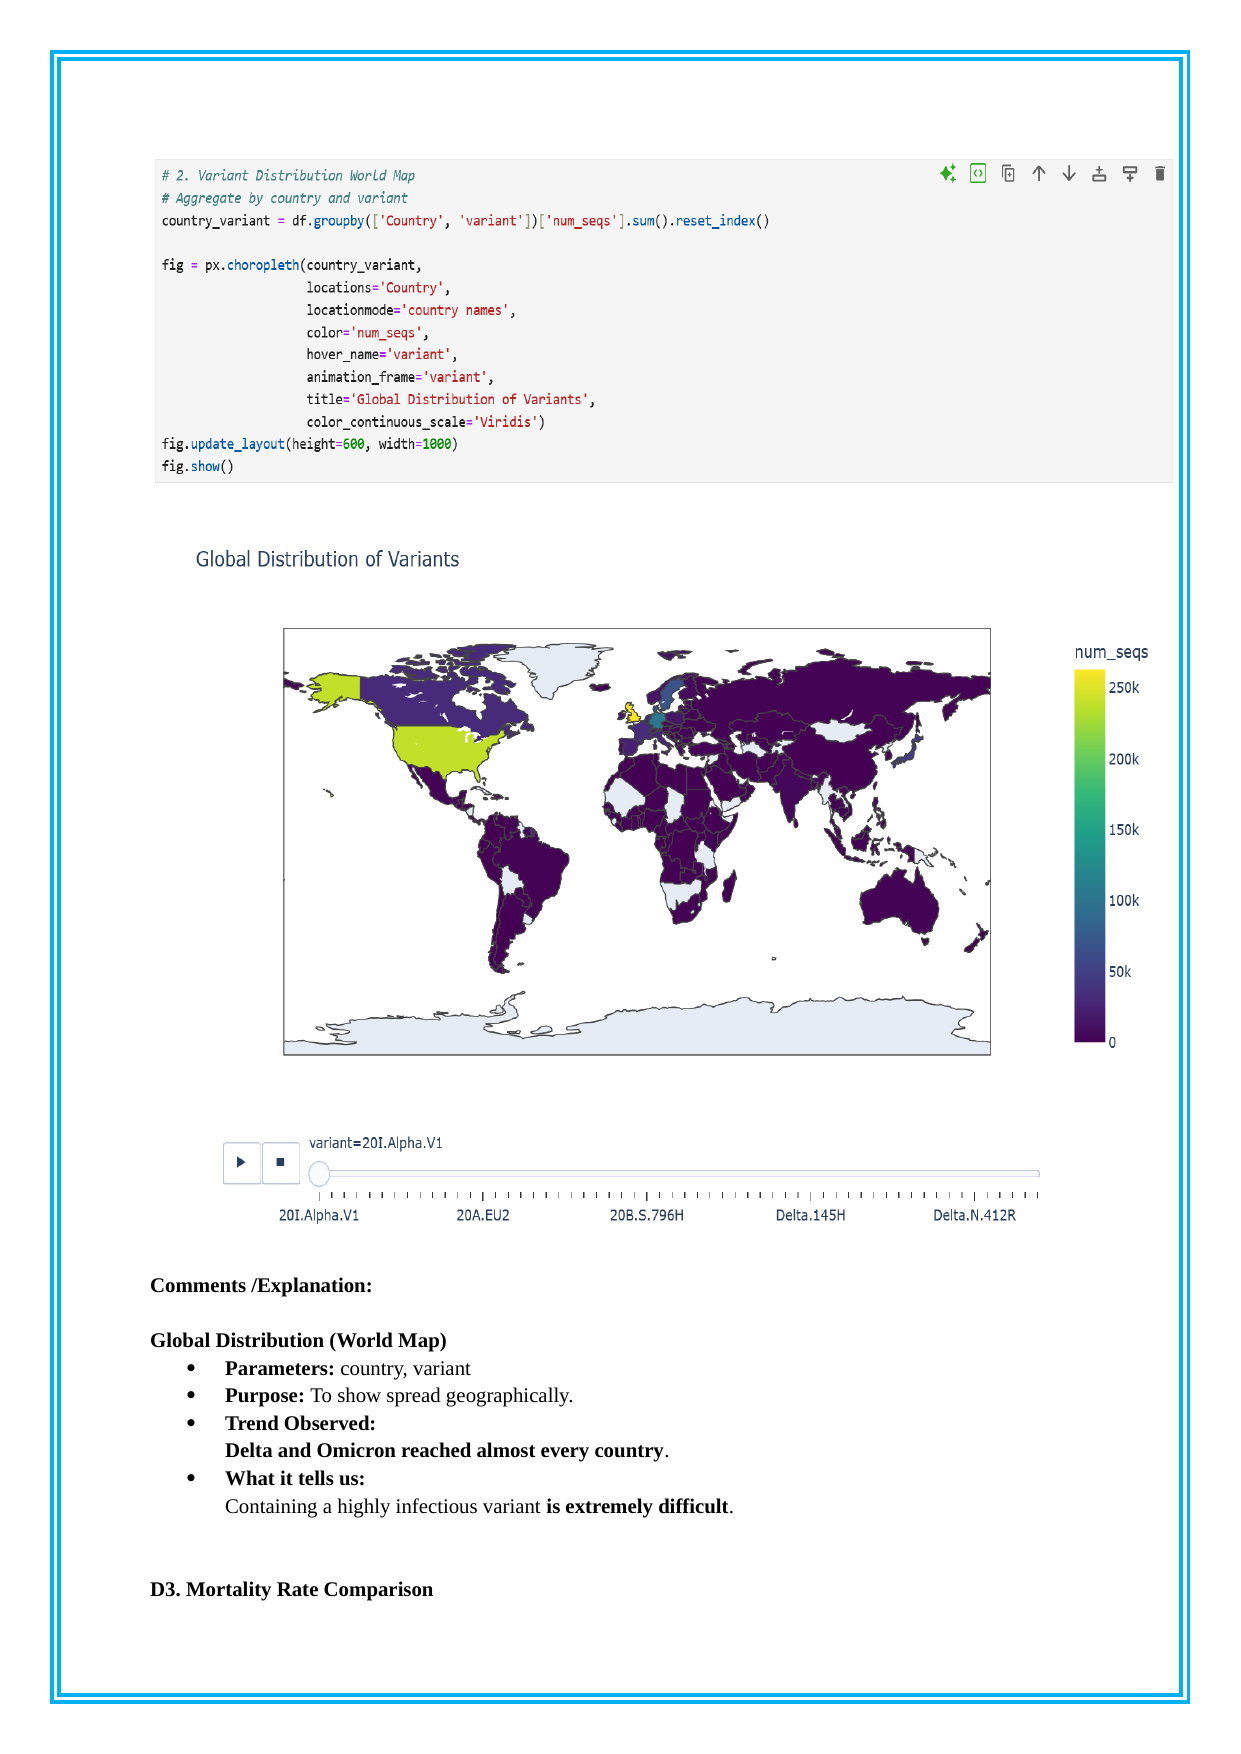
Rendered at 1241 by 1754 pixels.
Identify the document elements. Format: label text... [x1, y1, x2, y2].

text Comments /Explanation: [150, 1273, 1090, 1297]
text D3. Mortality Rate Comparison [150, 1576, 1090, 1601]
list Purpose: To show spread geographically. [187, 1383, 1090, 1407]
text Global Distribution (World Map) [150, 1328, 1090, 1352]
list Trend Observed: Delta and Omicron reached almost every country. [187, 1411, 1090, 1462]
list Parameters: country, variant [187, 1356, 1090, 1380]
list What it tells us: Containing a highly infectious variant is extremely difficult. [187, 1466, 1090, 1518]
